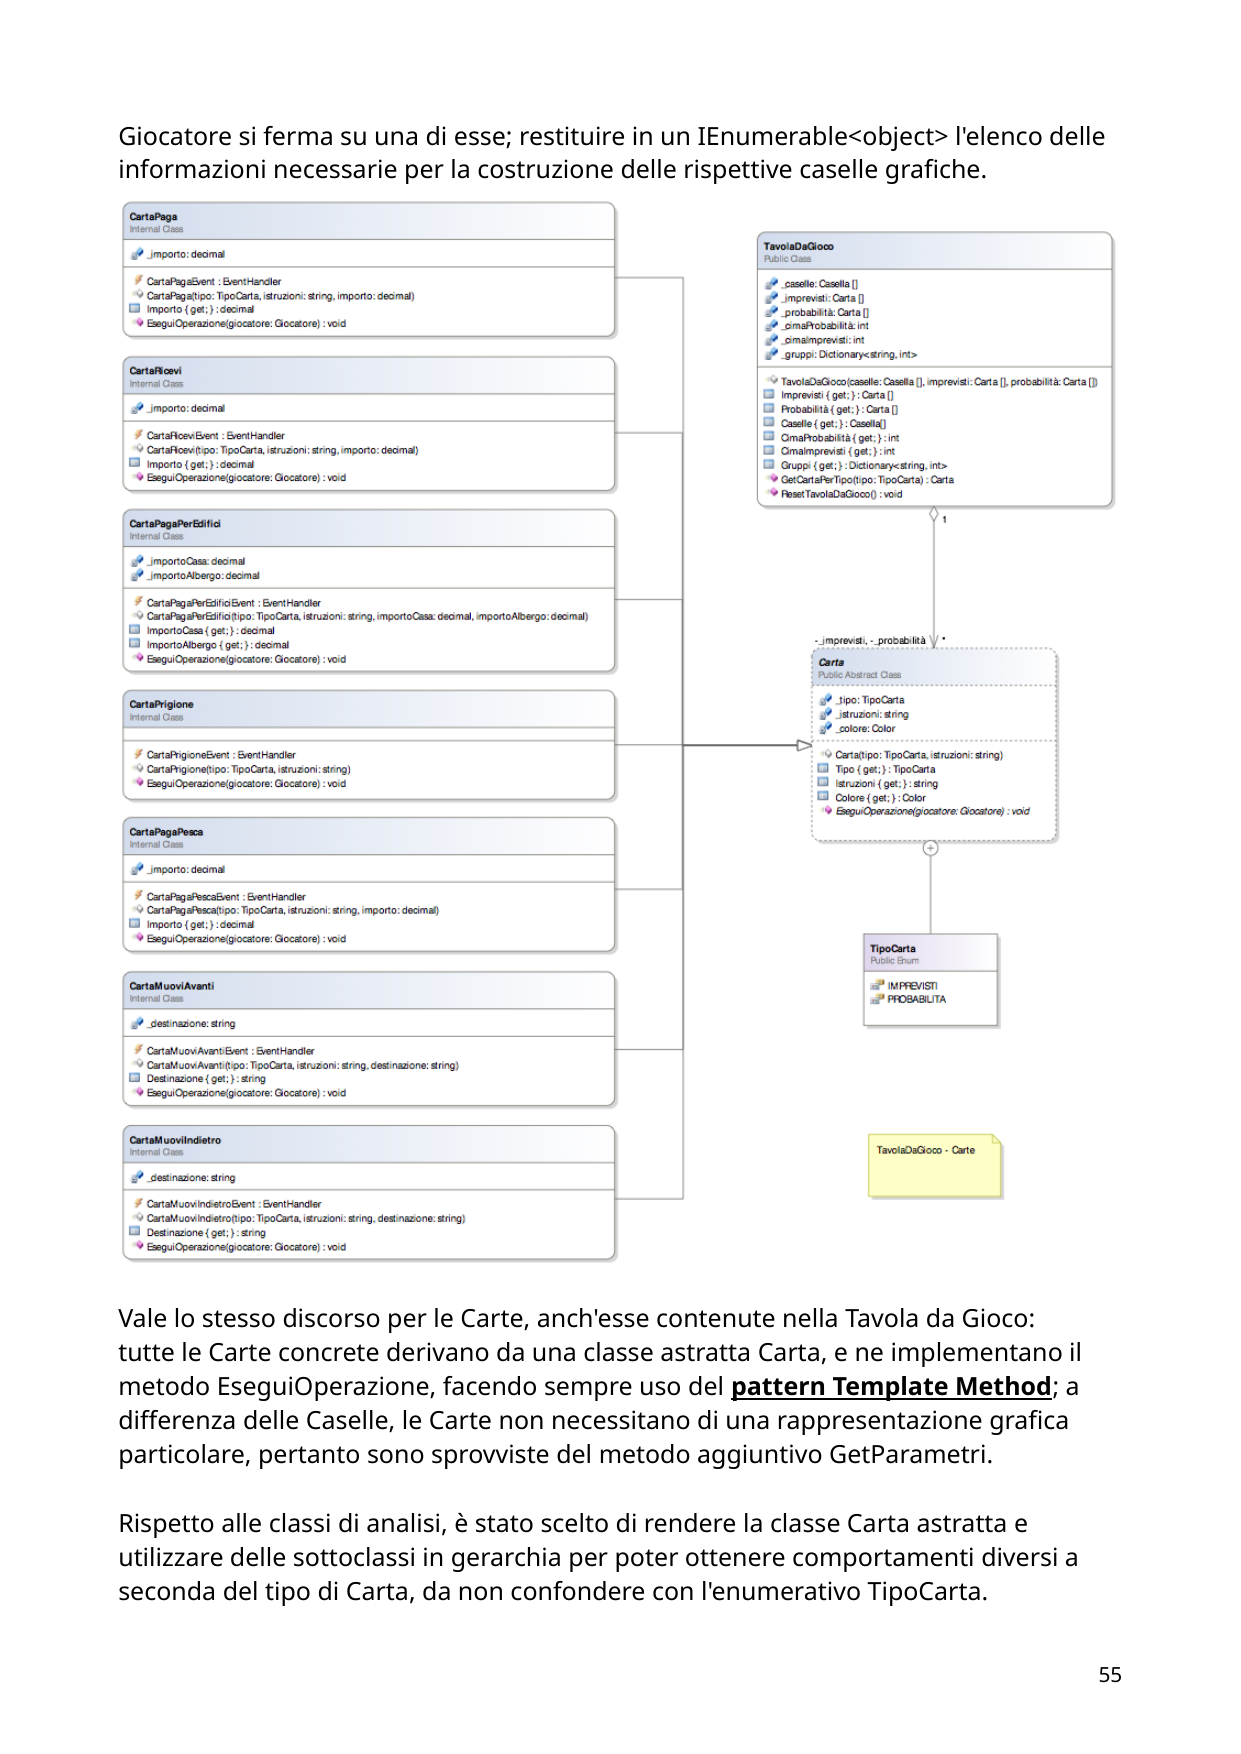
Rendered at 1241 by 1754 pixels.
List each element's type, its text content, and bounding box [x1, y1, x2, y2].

picture [118, 197, 1122, 1267]
text tutte le Carte concrete derivano da una classe astratta Carta, e ne implementano il metodo EseguiOperazione, facendo sempre uso del pattern Template Method; a differenza delle Caselle, le Carte non necessitano di una rappresentazione grafica particolare, pertanto sono sprovviste del metodo aggiuntivo GetParametri. [118, 1335, 1122, 1471]
text Giocatore si ferma su una di esse; restituire in un IEnumerable<object> l'elenco delle informazioni necessarie per la costruzione delle rispettive caselle grafiche. [118, 118, 1122, 186]
text Rispetto alle classi di analisi, è stato scelto di rendere la classe Carta astratta e utilizzare delle sottoclassi in gerarchia per poter ottenere comportamenti diversi a seconda del tipo di Carta, da non confondere con l'enumerativo TipoCarta. [118, 1505, 1122, 1607]
text Vale lo stesso discorso per le Carte, anch'esse contenute nella Tavola da Gioco: [118, 1301, 1122, 1335]
